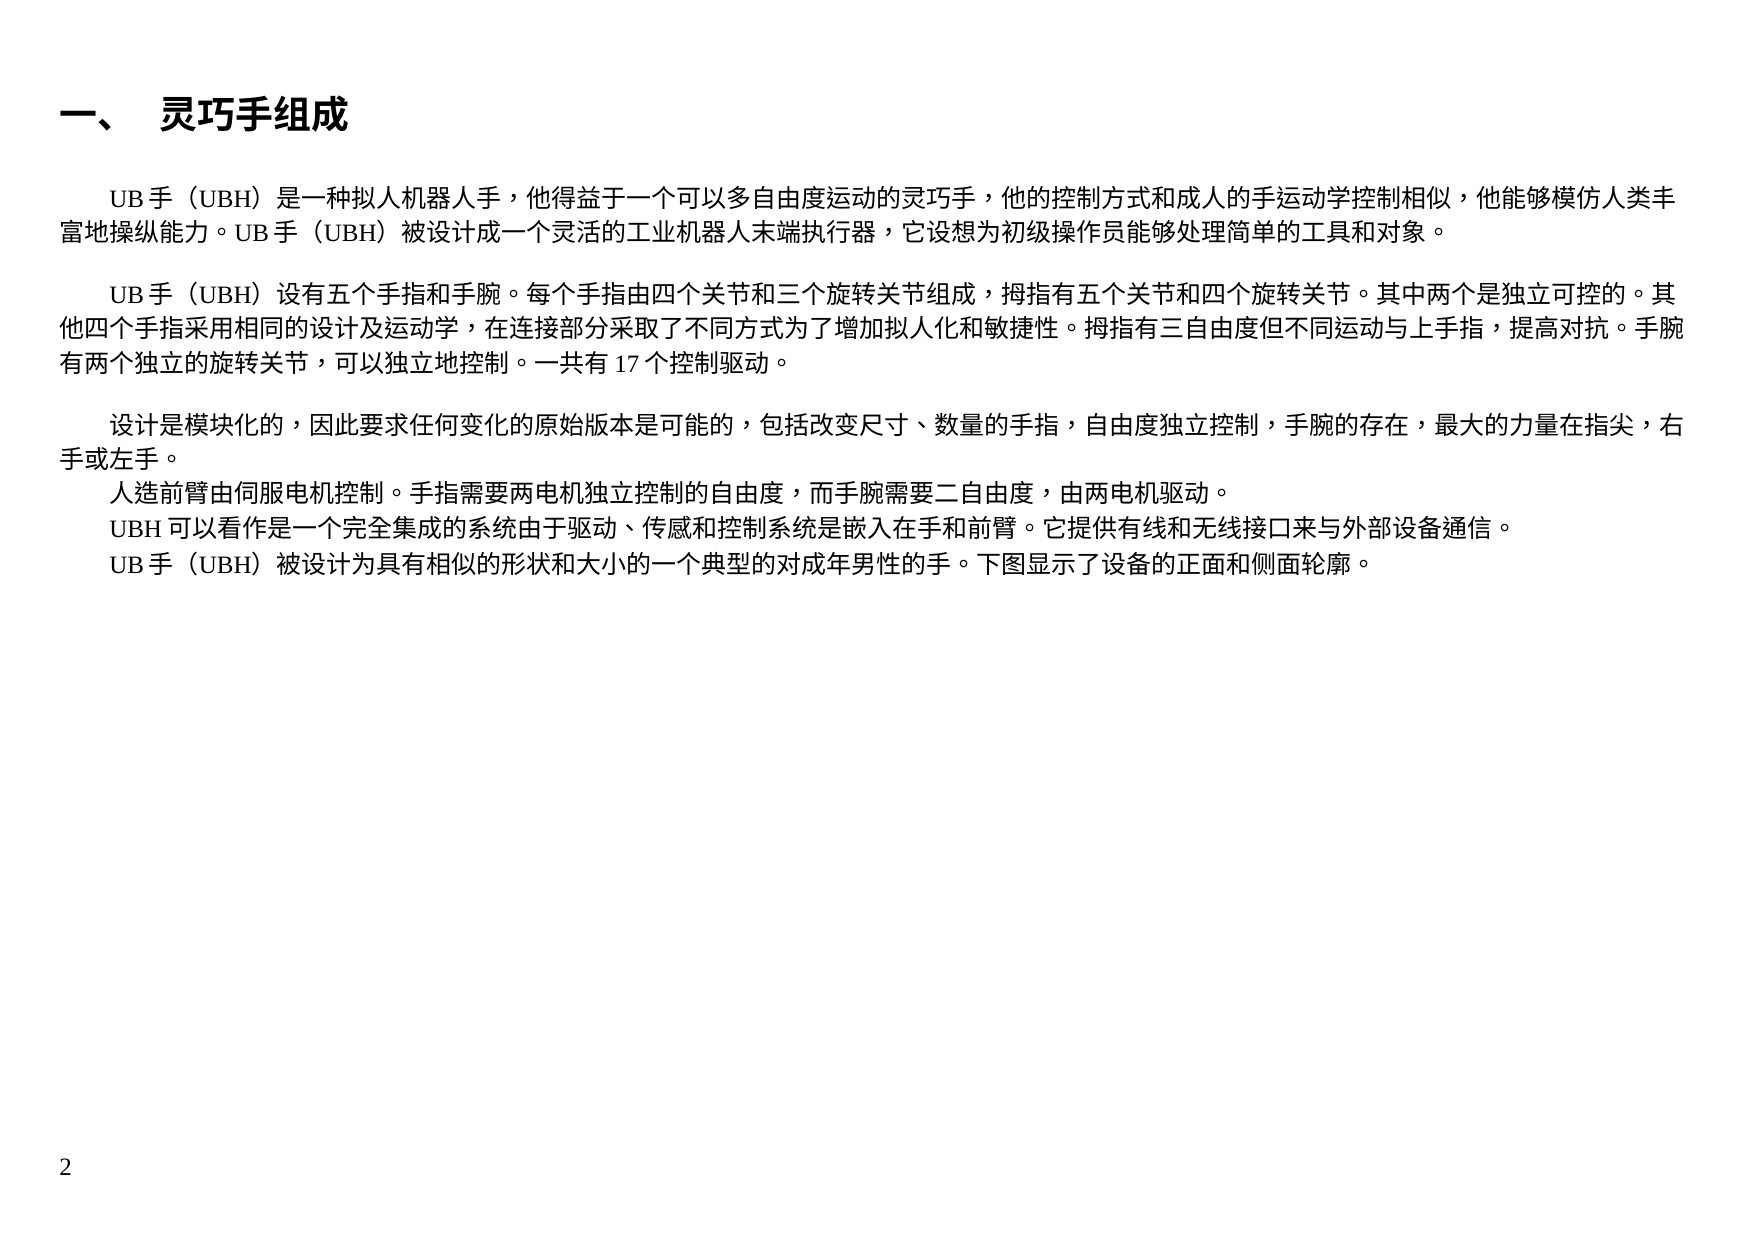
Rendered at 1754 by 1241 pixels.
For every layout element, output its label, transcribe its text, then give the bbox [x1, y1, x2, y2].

text UB手（UBH）设有五个手指和手腕。每个手指由四个关节和三个旋转关节组成，拇指有五个关节和四个旋转关节。其中两个是独立可控的。其他四个手指采用相同的设计及运动学，在连接部分采取了不同方式为了增加拟人化和敏捷性。拇指有三自由度但不同运动与上手指，提高对抗。手腕有两个独立的旋转关节，可以独立地控制。一共有17个控制驱动。 [59, 277, 1695, 379]
subtitle 灵巧手组成 [59, 84, 1695, 139]
text 人造前臂由伺服电机控制。手指需要两电机独立控制的自由度，而手腕需要二自由度，由两电机驱动。 [59, 476, 1695, 510]
text UBH可以看作是一个完全集成的系统由于驱动、传感和控制系统是嵌入在手和前臂。它提供有线和无线接口来与外部设备通信。 [59, 510, 1695, 544]
text UB手（UBH）是一种拟人机器人手，他得益于一个可以多自由度运动的灵巧手，他的控制方式和成人的手运动学控制相似，他能够模仿人类丰富地操纵能力。UB手（UBH）被设计成一个灵活的工业机器人末端执行器，它设想为初级操作员能够处理简单的工具和对象。 [59, 180, 1695, 248]
text UB手（UBH）被设计为具有相似的形状和大小的一个典型的对成年男性的手。下图显示了设备的正面和侧面轮廓。 [59, 544, 1695, 581]
text 设计是模块化的，因此要求任何变化的原始版本是可能的，包括改变尺寸、数量的手指，自由度独立控制，手腕的存在，最大的力量在指尖，右手或左手。 [59, 408, 1695, 476]
